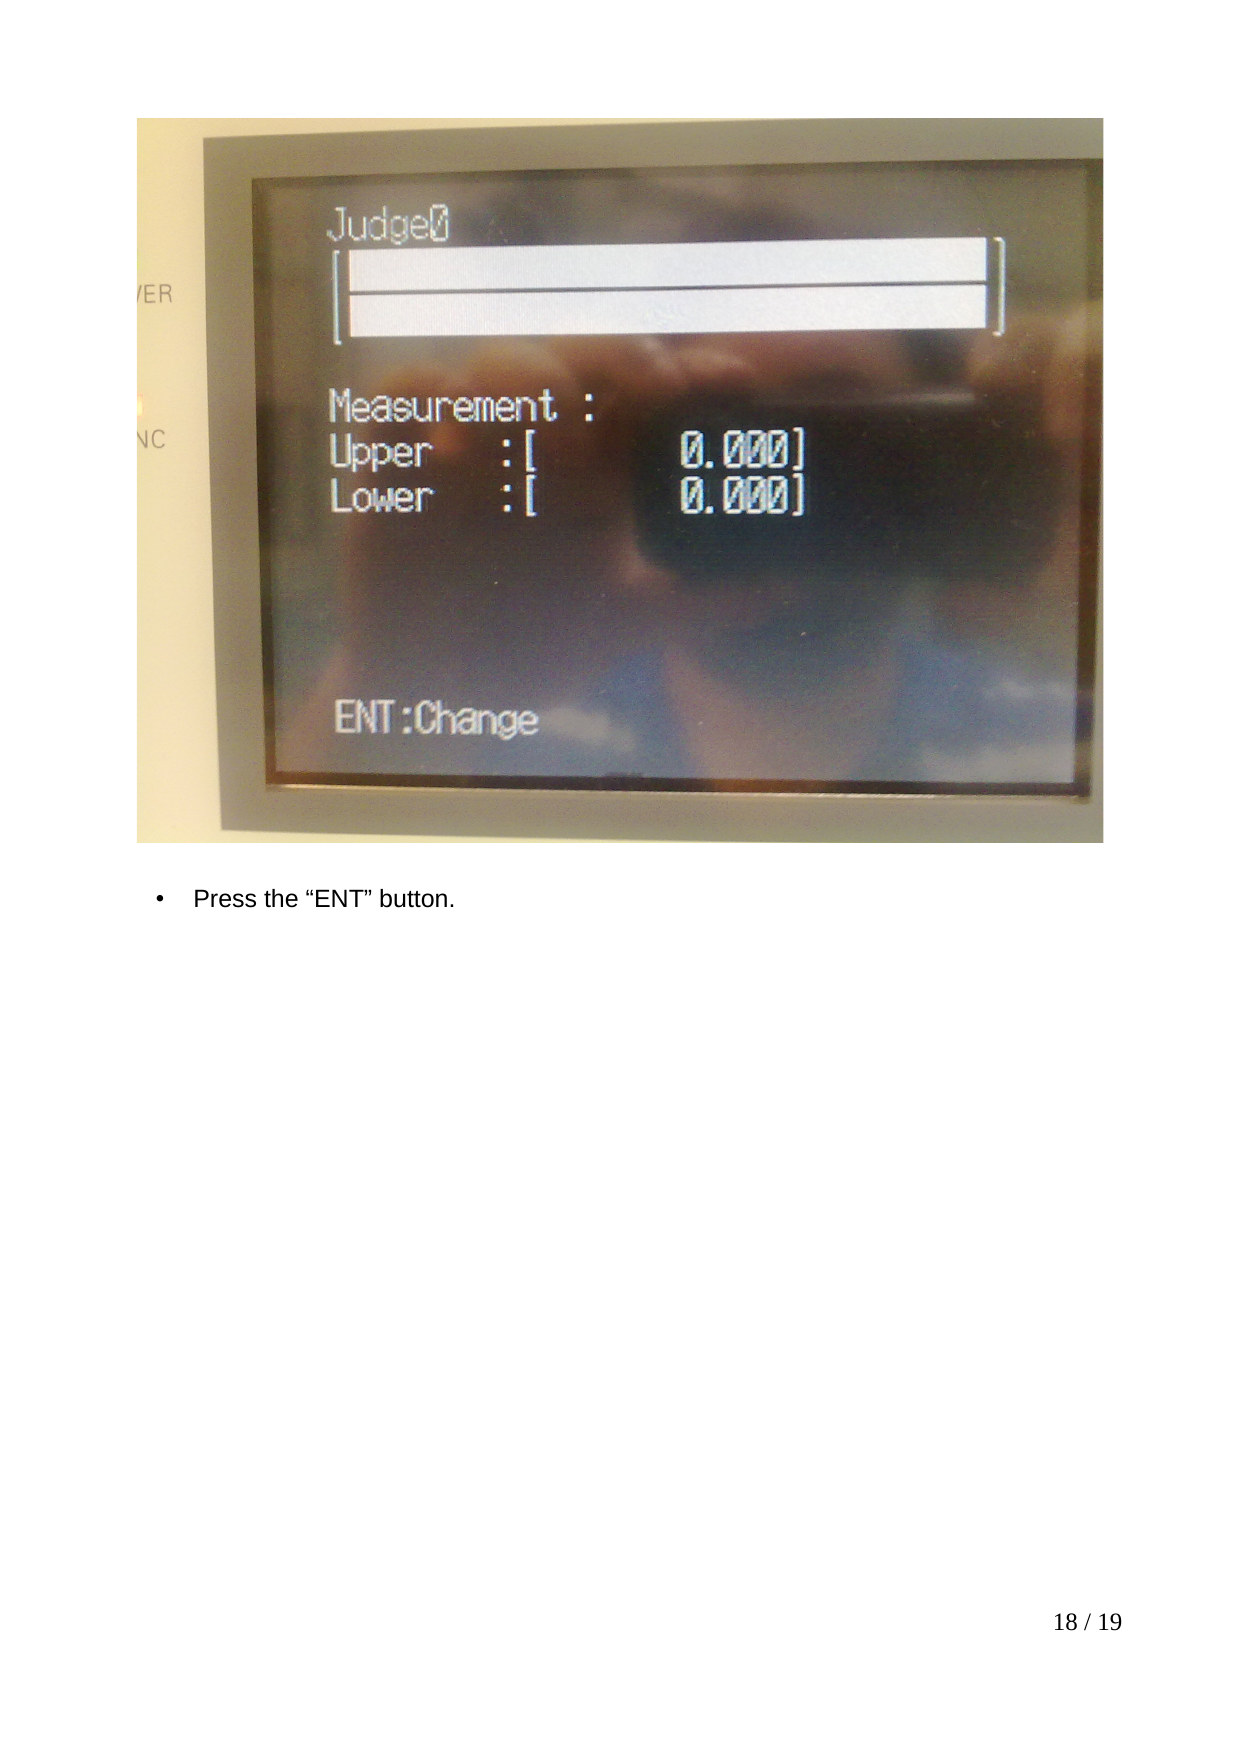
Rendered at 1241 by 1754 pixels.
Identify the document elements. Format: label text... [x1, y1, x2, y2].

picture [136, 118, 1104, 843]
list Press the “ENT” button. [156, 884, 1122, 913]
